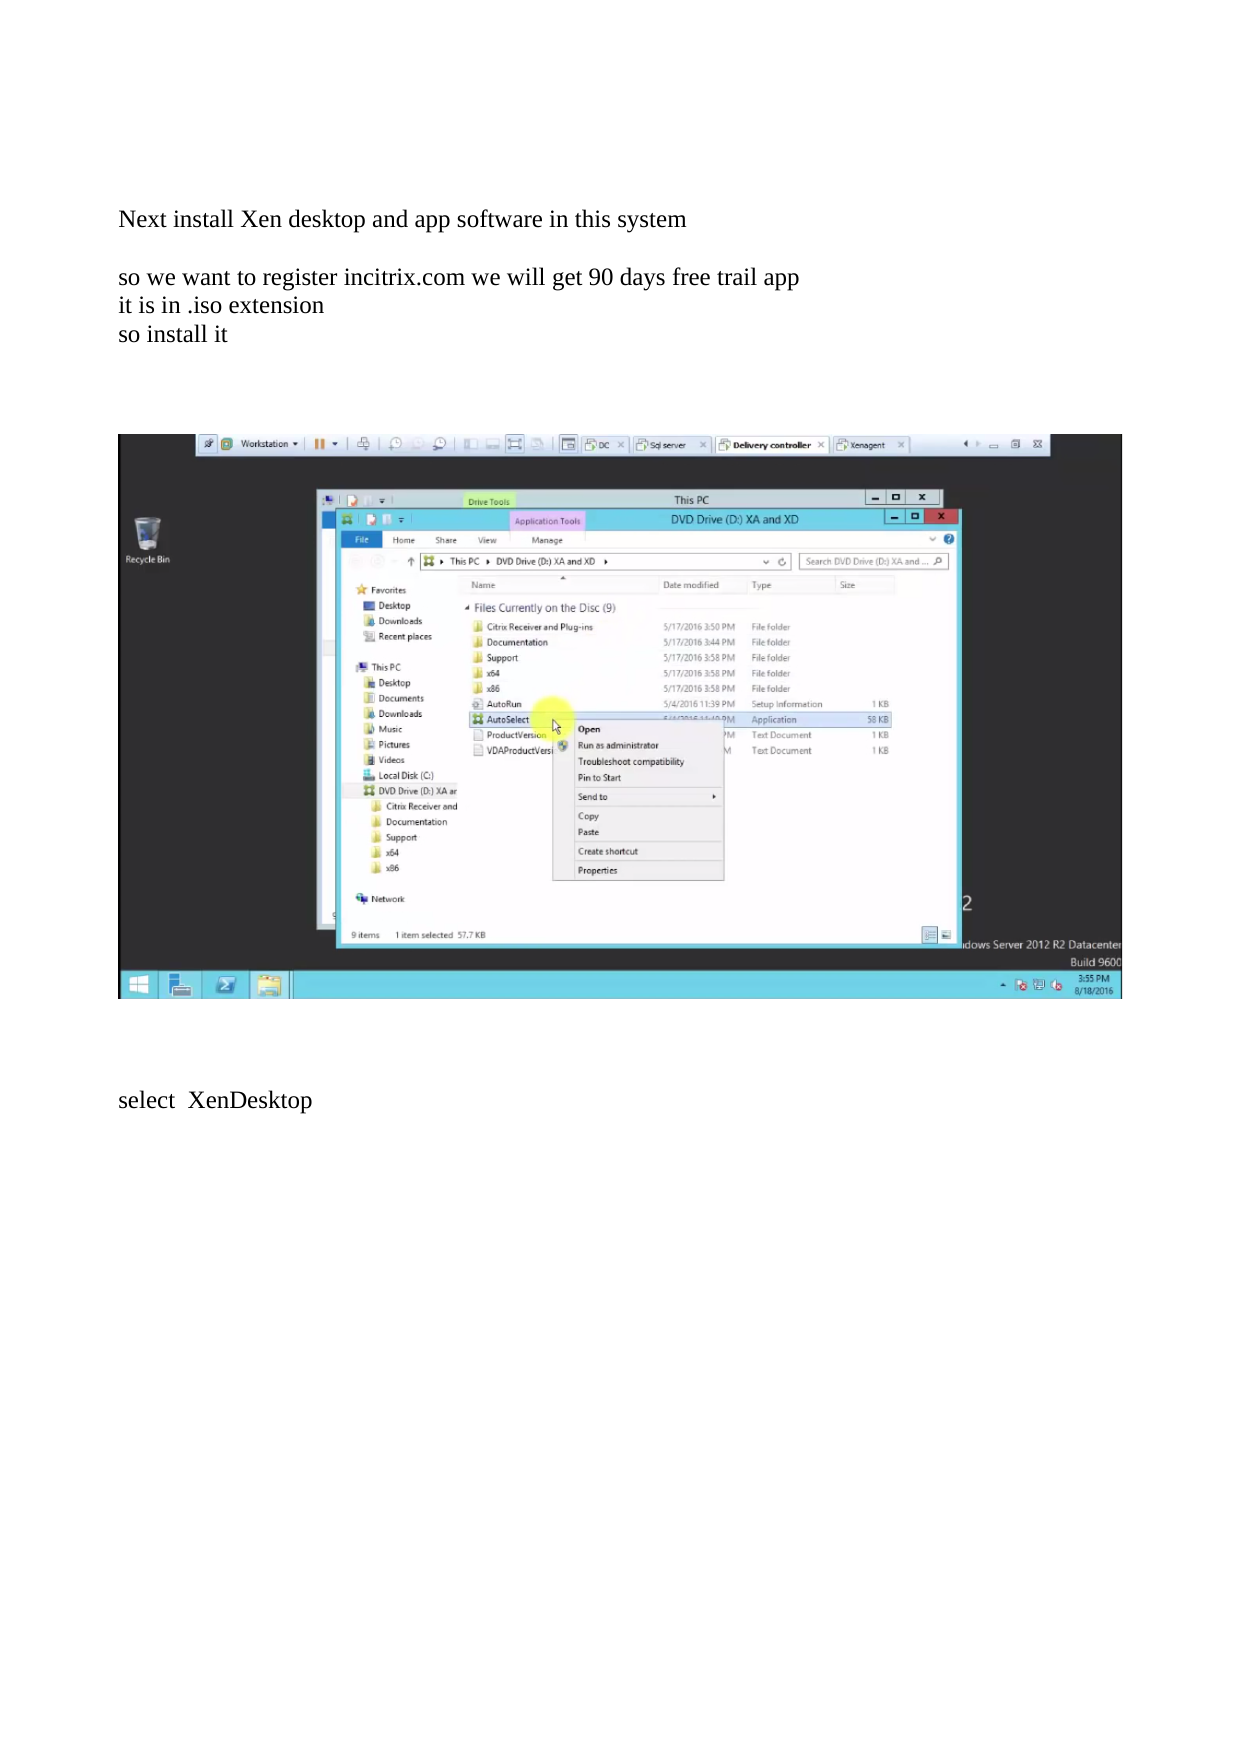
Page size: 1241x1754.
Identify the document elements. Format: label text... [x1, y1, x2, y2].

text so we want to register incitrix.com we will get 90 days free trail app [118, 262, 1122, 291]
text Next install Xen desktop and app software in this system [118, 204, 1122, 233]
text it is in .iso extension [118, 291, 1122, 319]
picture [118, 434, 1123, 999]
text so install it [118, 319, 1122, 348]
text select XenDesktop [118, 1085, 1122, 1114]
